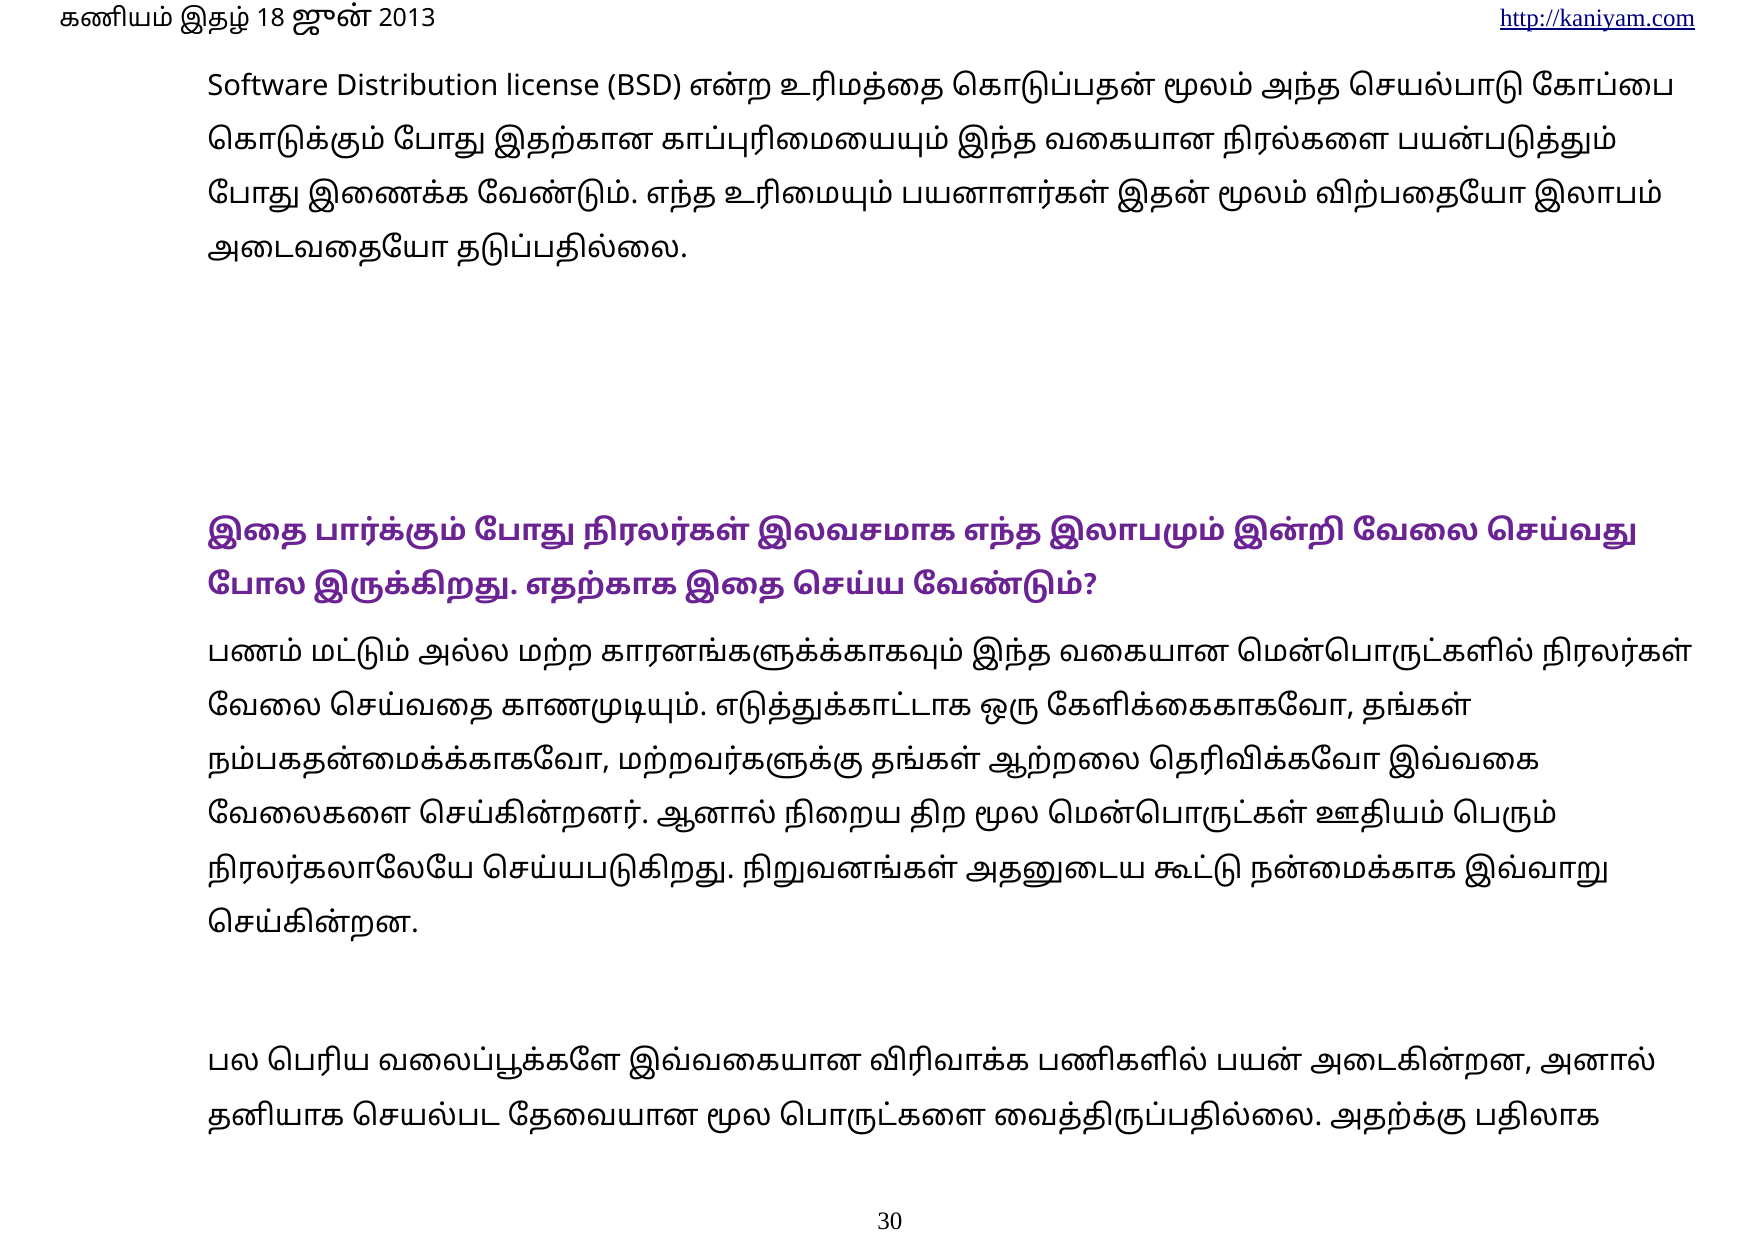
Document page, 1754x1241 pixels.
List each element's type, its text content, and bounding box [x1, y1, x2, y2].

text பல பெரிய வலைப்பூக்களே இவ்வகையான விரிவாக்க பணிகளில் பயன் அடைகின்றன, அனால் தனியாக செயல்பட தேவையான மூல பொருட்களை வைத்திருப்பதில்லை. அதற்க்கு பதிலாக [207, 1045, 1695, 1136]
text பணம் மட்டும் அல்ல மற்ற காரனங்களுக்க்காகவும் இந்த வகையான மென்பொருட்களில் நிரலர்கள் வேலை செய்வதை காணமுடியும். எடுத்துக்காட்டாக ஒரு கேளிக்கைகாகவோ, தங்கள் நம்பகதன்மைக்க்காகவோ, மற்றவர்களுக்கு தங்கள் ஆற்றலை தெரிவிக்கவோ இவ்வகை வேலைகளை செய்கின்றனர். ஆனால் நிறைய திற மூல மென்பொருட்கள் ஊதியம் பெரும் நிரலர்கலாலேயே செய்யபடுகிறது. நிறுவனங்கள் அதனுடைய கூட்டு நன்மைக்காக இவ்வாறு செய்கின்றன. [207, 636, 1695, 943]
text Software Distribution license (BSD) என்ற உரிமத்தை கொடுப்பதன் மூலம் அந்த செயல்பாடு கோப்பை கொடுக்கும் போது இதற்கான காப்புரிமையையும் இந்த வகையான நிரல்களை பயன்படுத்தும் போது இணைக்க வேண்டும். எந்த உரிமையும் பயனாளர்கள் இதன் மூலம் விற்பதையோ இலாபம் அடைவதையோ தடுப்பதில்லை. [207, 64, 1695, 269]
text இதை பார்க்கும் போது நிரலர்கள் இலவசமாக எந்த இலாபமும் இன்றி வேலை செய்வது போல இருக்கிறது. எதற்காக இதை செய்ய வேண்டும்? [207, 515, 1695, 605]
